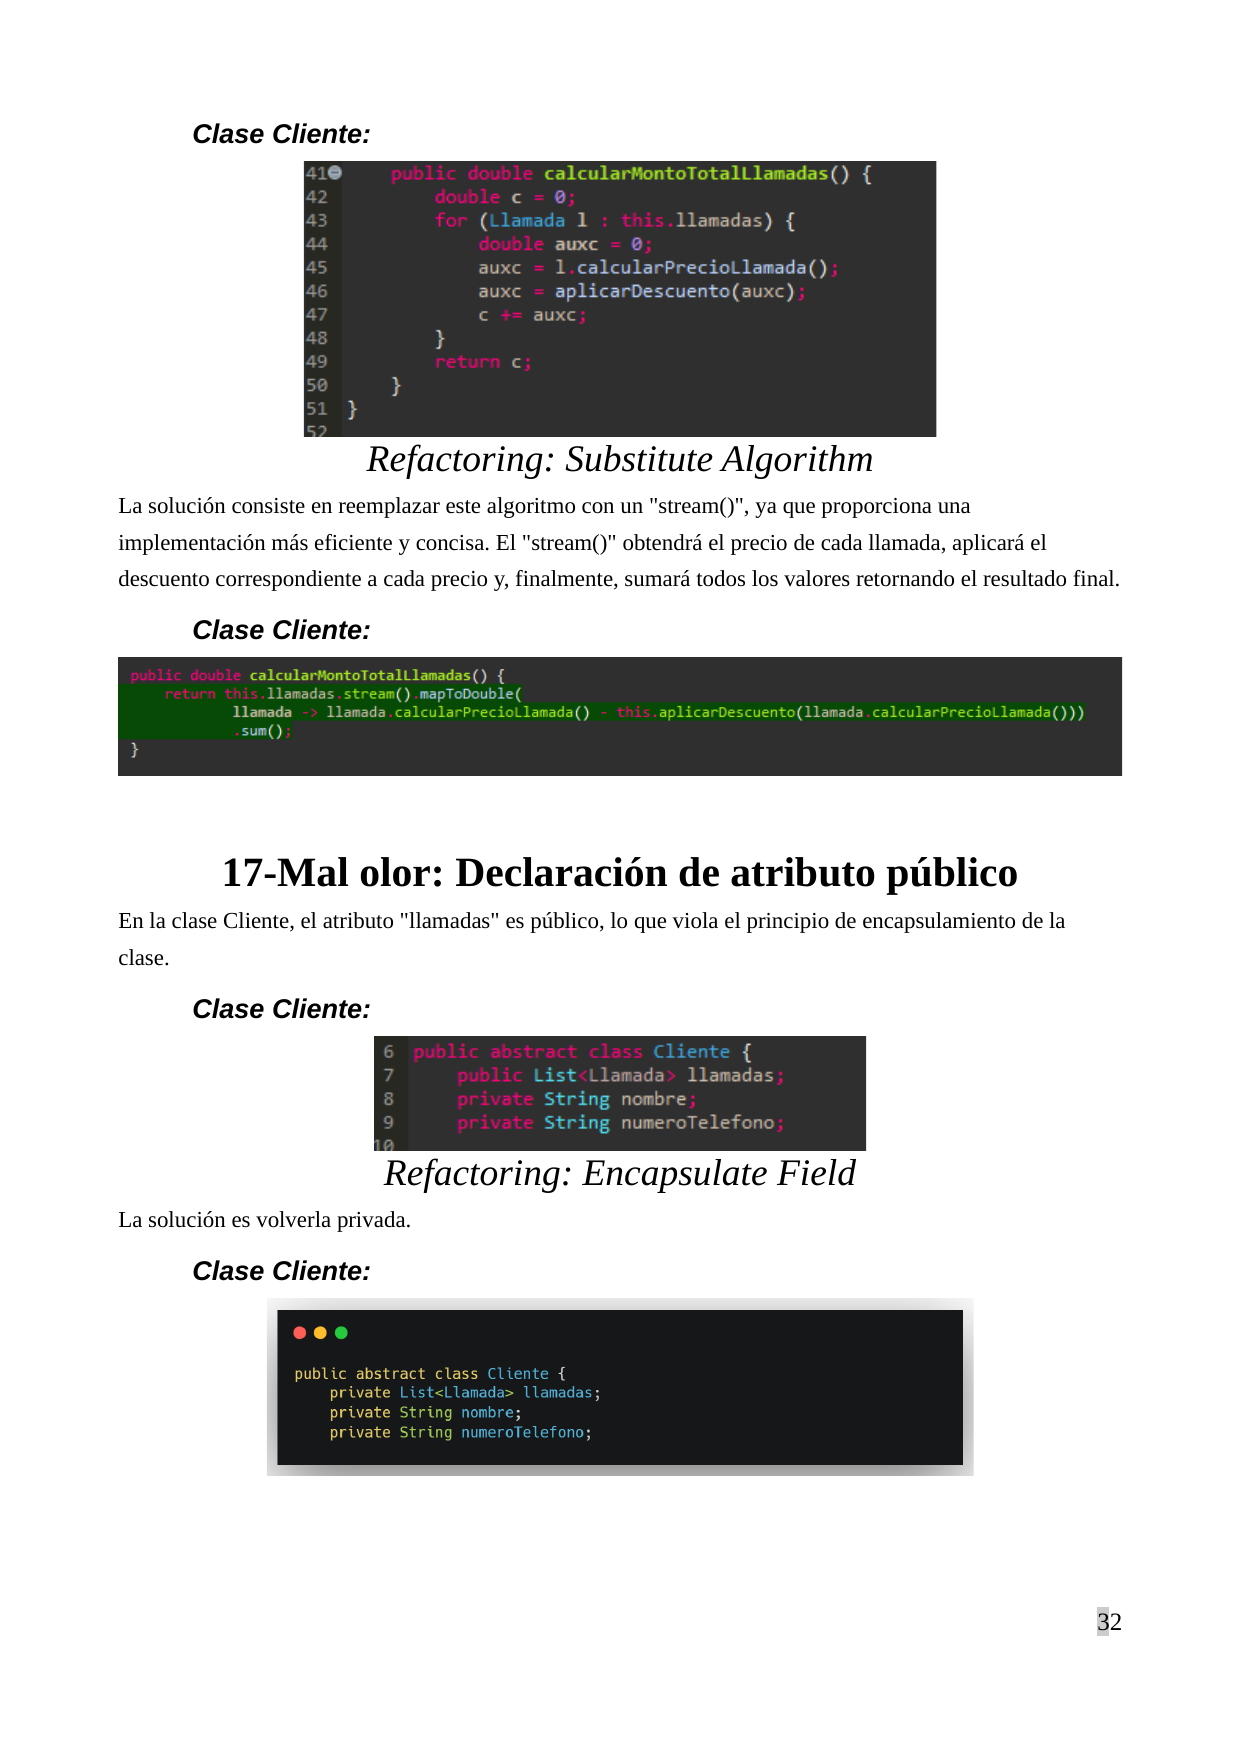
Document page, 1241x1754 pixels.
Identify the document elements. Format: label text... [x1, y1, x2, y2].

subtitle Clase Cliente: [118, 118, 1122, 149]
text En la clase Cliente, el atributo "llamadas" es público, lo que viola el principio de encapsulamiento de la clase. [118, 908, 1122, 970]
picture [374, 1036, 867, 1151]
picture [118, 657, 1123, 776]
picture [266, 1298, 974, 1476]
subtitle Clase Cliente: [118, 1255, 1122, 1286]
subtitle Refactoring: Substitute Algorithm [118, 183, 1122, 480]
subtitle Clase Cliente: [118, 993, 1122, 1024]
subtitle Refactoring: Encapsulate Field [118, 1057, 1122, 1194]
subtitle Clase Cliente: [118, 614, 1122, 645]
picture [303, 161, 937, 437]
text La solución consiste en reemplazar este algoritmo con un "stream()", ya que proporciona una implementación más eficiente y concisa. El "stream()" obtendrá el precio de cada llamada, aplicará el descuento correspondiente a cada precio y, finalmente, sumará todos los valores retornando el resultado final. [118, 492, 1122, 592]
subtitle 17-Mal olor: Declaración de atributo público [118, 847, 1122, 895]
text La solución es volverla privada. [118, 1206, 1122, 1233]
